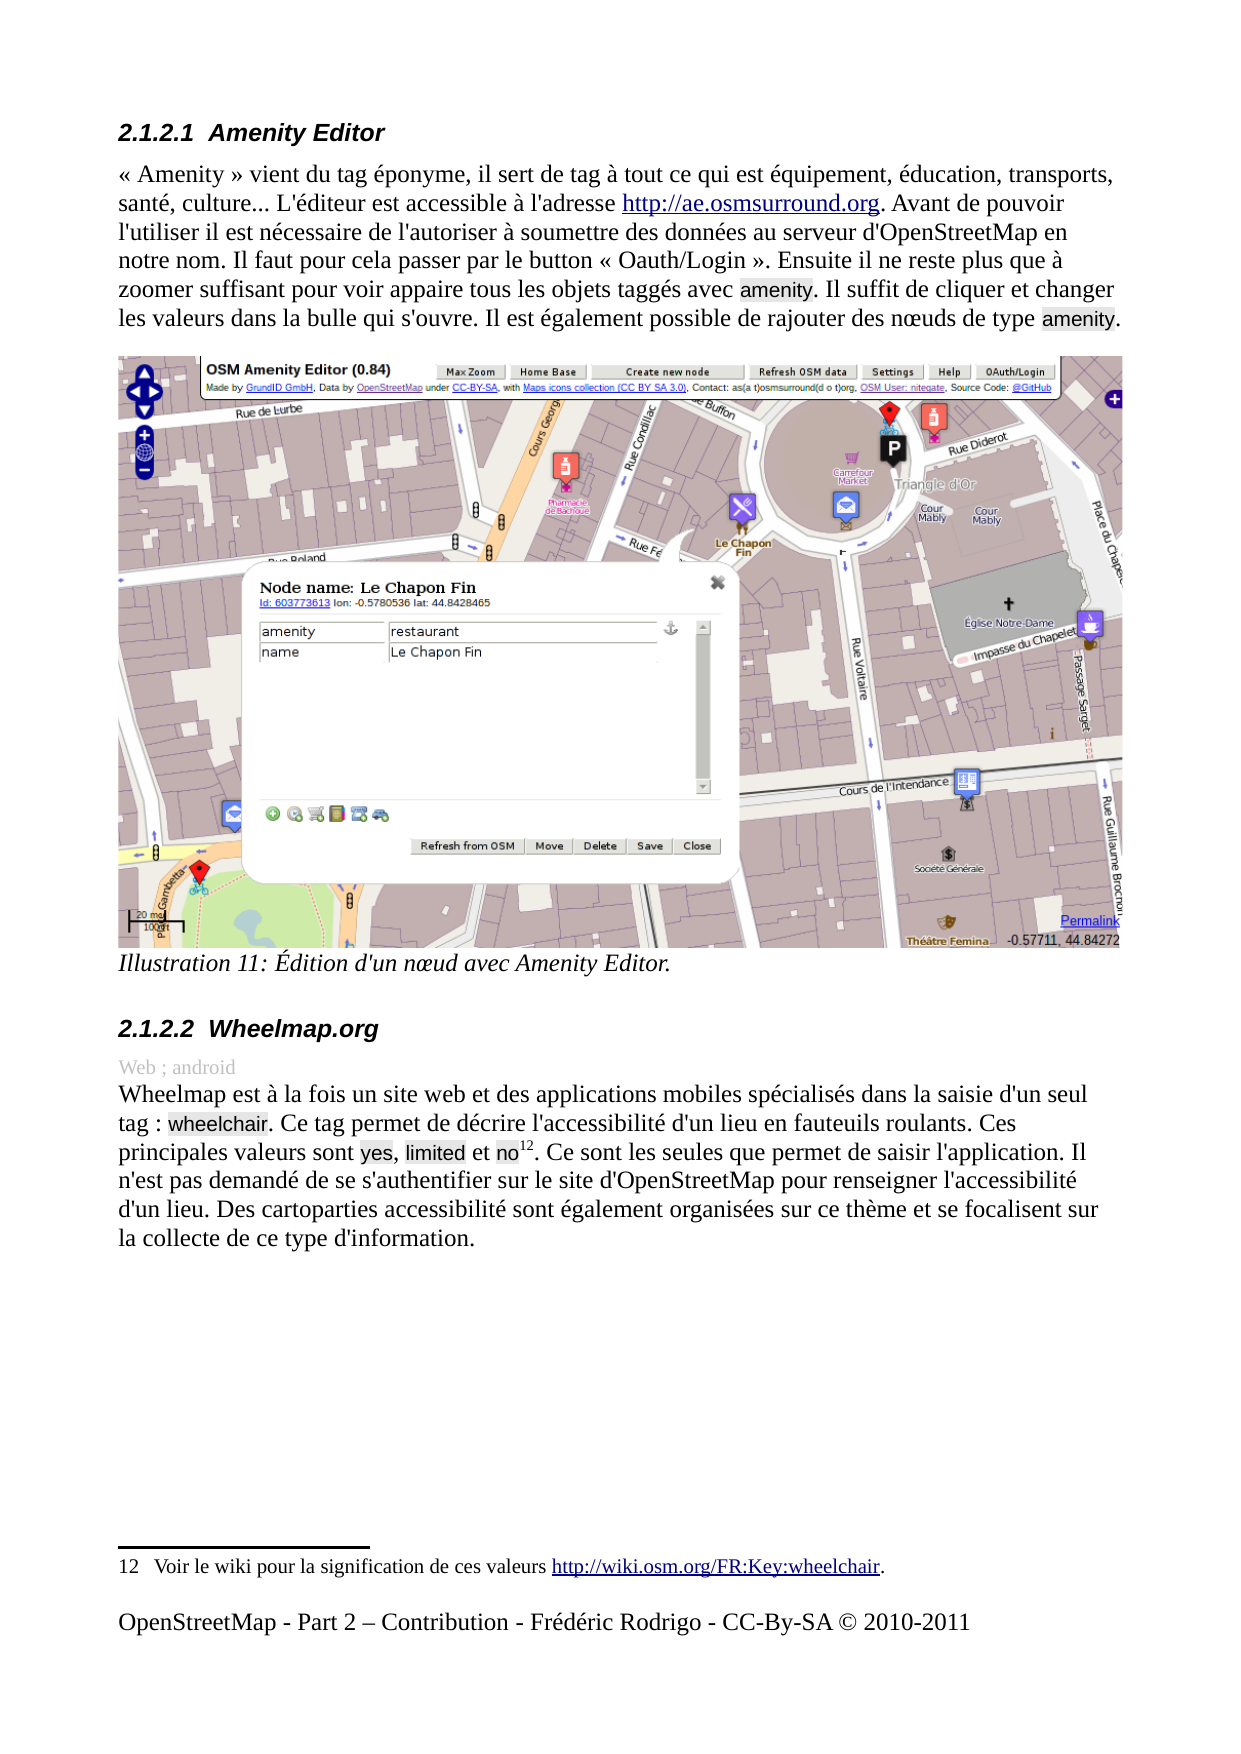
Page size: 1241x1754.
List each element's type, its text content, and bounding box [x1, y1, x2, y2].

text « Amenity » vient du tag éponyme, il sert de tag à tout ce qui est équipement, éducation, transports, santé, culture... L'éditeur est accessible à l'adresse http://ae.osmsurround.org. Avant de pouvoir l'utiliser il est nécessaire de l'autoriser à soumettre des données au serveur d'OpenStreetMap en notre nom. Il faut pour cela passer par le button « Oauth/Login ». Ensuite il ne reste plus que à zoomer suffisant pour voir appaire tous les objets taggés avec amenity. Il suffit de cliquer et changer les valeurs dans la bulle qui s'ouvre. Il est également possible de rajouter des nœuds de type amenity. [118, 159, 1122, 332]
subtitle Amenity Editor [118, 118, 1122, 147]
text Voir le wiki pour la signification de ces valeurs http://wiki.osm.org/FR:Key:wheelchair. [118, 1553, 1122, 1578]
text Illustration 11: Édition d'un nœud avec Amenity Editor. [118, 948, 1122, 977]
text Wheelmap est à la fois un site web et des applications mobiles spécialisés dans la saisie d'un seul tag : wheelchair. Ce tag permet de décrire l'accessibilité d'un lieu en fauteuils roulants. Ces principales valeurs sont yes, limited et no. Ce sont les seules que permet de saisir l'application. Il n'est pas demandé de se s'authentifier sur le site d'OpenStreetMap pour renseigner l'accessibilité d'un lieu. Des cartoparties accessibilité sont également organisées sur ce thème et se focalisent sur la collecte de ce type d'information. [118, 1079, 1122, 1252]
picture [118, 356, 1123, 948]
subtitle Wheelmap.org [118, 1014, 1122, 1043]
text Web ; android [118, 1055, 1122, 1079]
